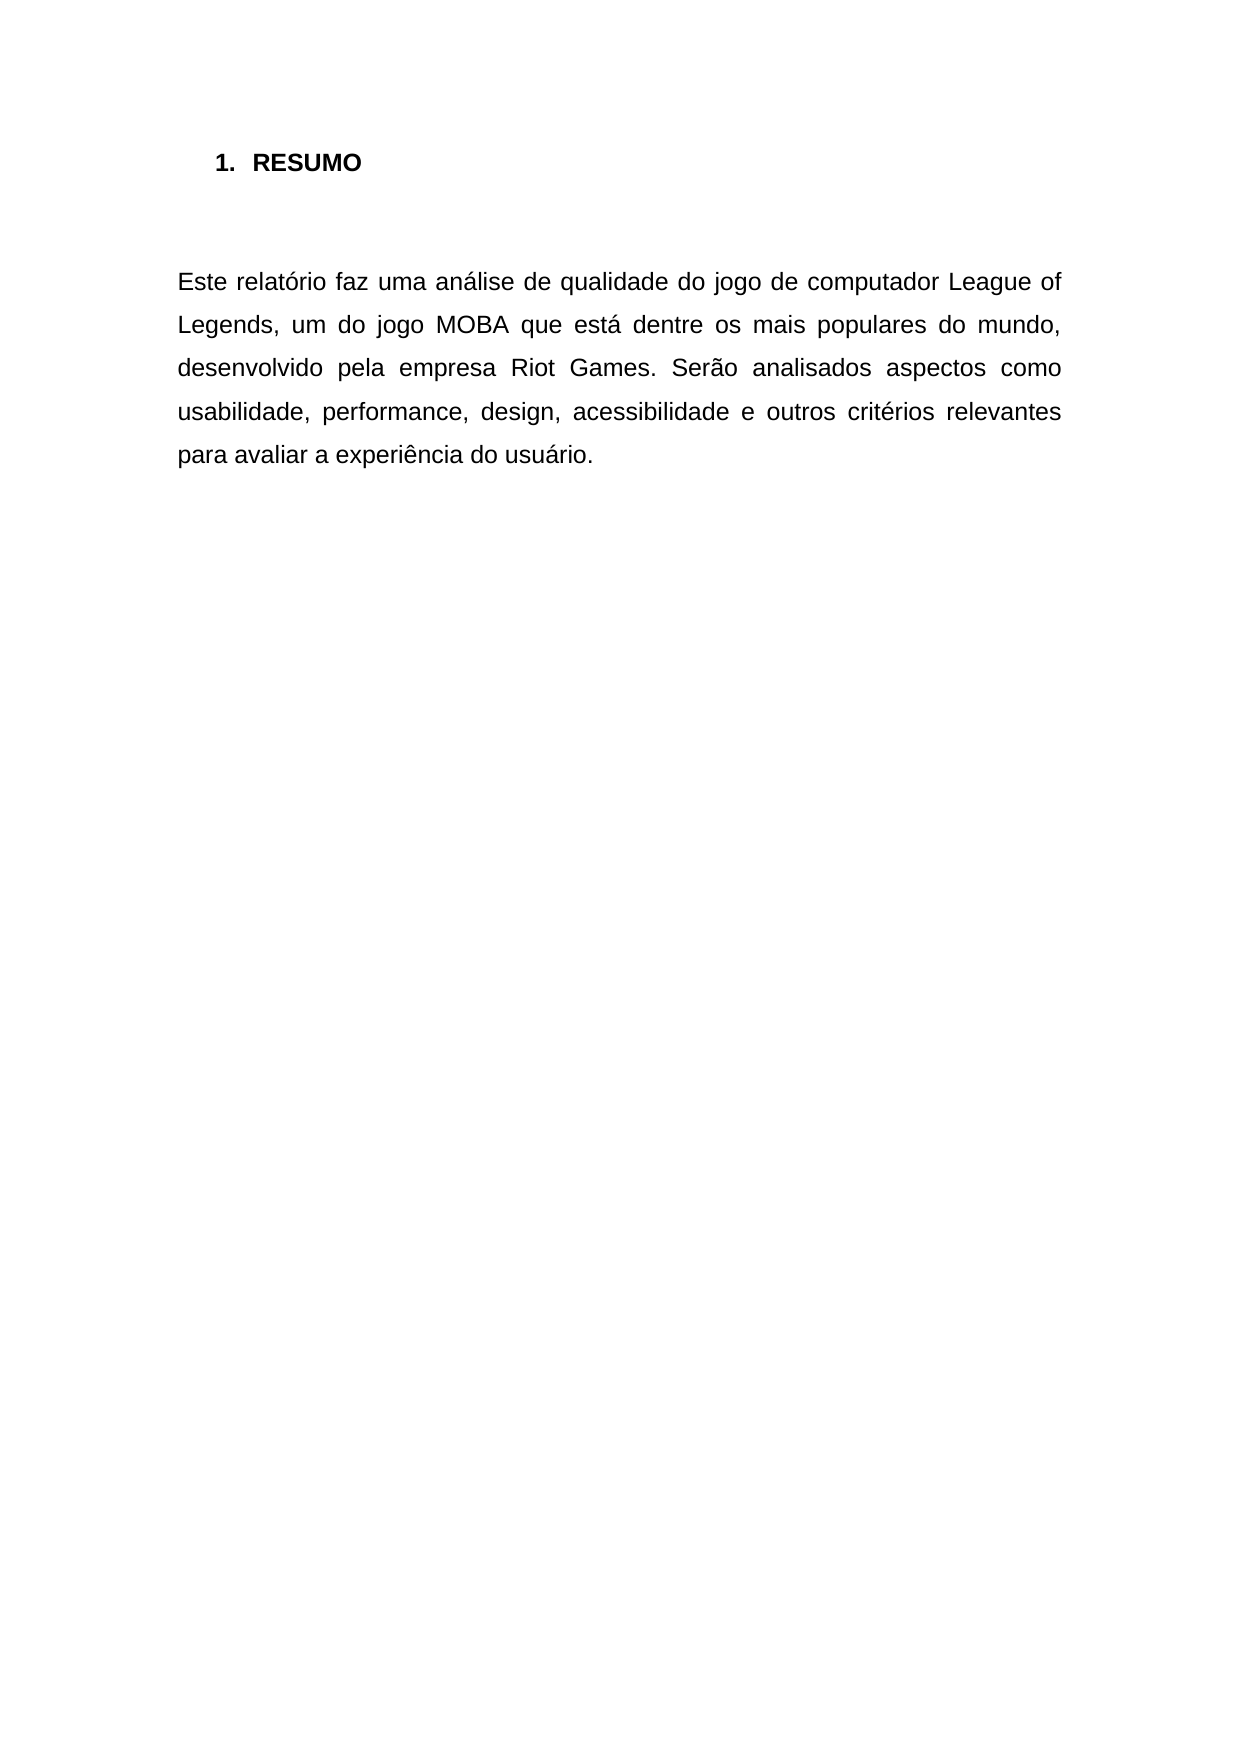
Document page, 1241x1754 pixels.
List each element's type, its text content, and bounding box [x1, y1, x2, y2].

subtitle RESUMO [215, 148, 1063, 176]
text Este relatório faz uma análise de qualidade do jogo de computador League of Legends, um do jogo MOBA que está dentre os mais populares do mundo, desenvolvido pela empresa Riot Games. Serão analisados aspectos como usabilidade, performance, design, acessibilidade e outros critérios relevantes para avaliar a experiência do usuário. [177, 267, 1063, 468]
